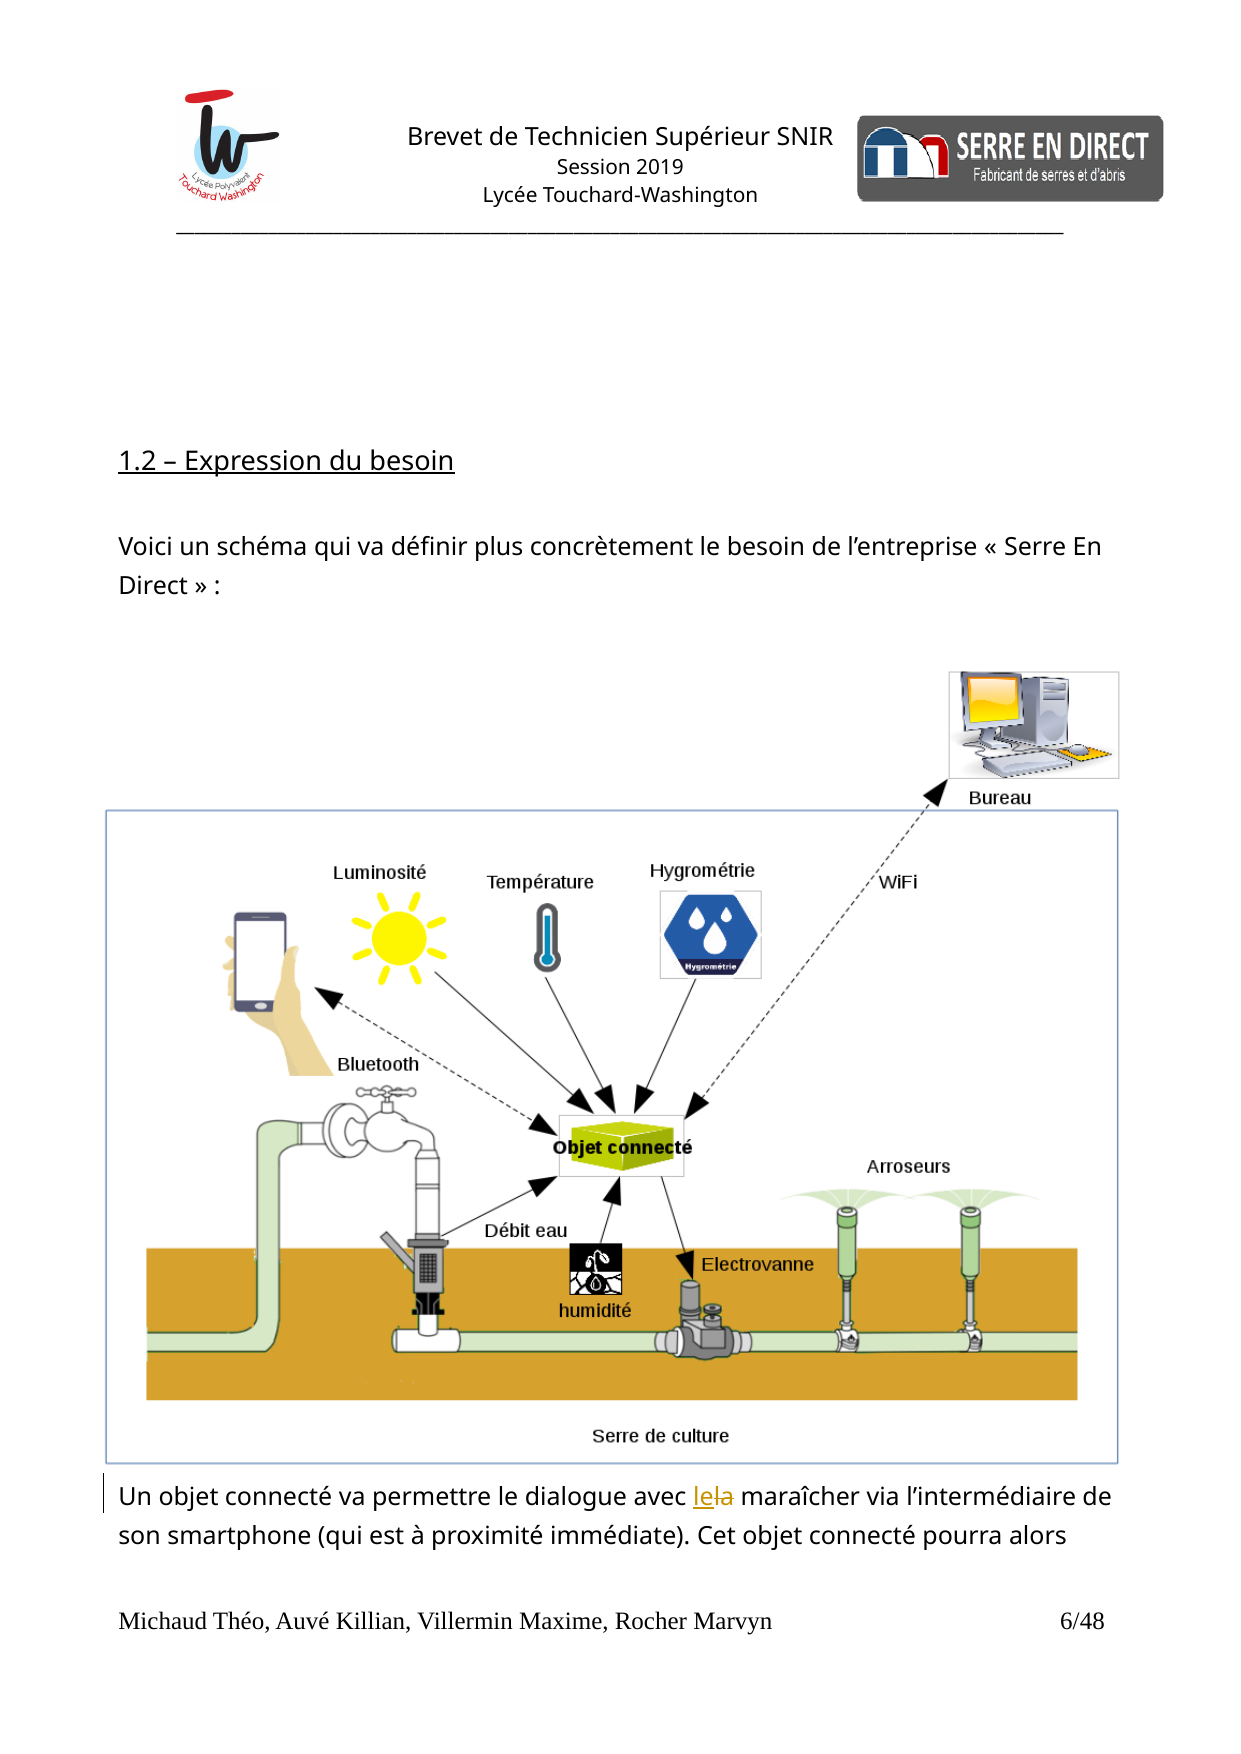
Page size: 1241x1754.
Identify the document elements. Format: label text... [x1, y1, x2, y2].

text Un objet connecté va permettre le dialogue avec le maraîcher via l’intermédiaire de son smartphone (qui est à proximité immédiate). Cet objet connecté pourra alors [118, 1474, 1122, 1552]
picture [852, 113, 1167, 206]
picture [176, 86, 281, 203]
text Voici un schéma qui va définir plus concrètement le besoin de l’entreprise « Serre En Direct » : [118, 529, 1122, 602]
subtitle 1.2 – Expression du besoin [118, 441, 1122, 478]
picture [96, 661, 1128, 1474]
